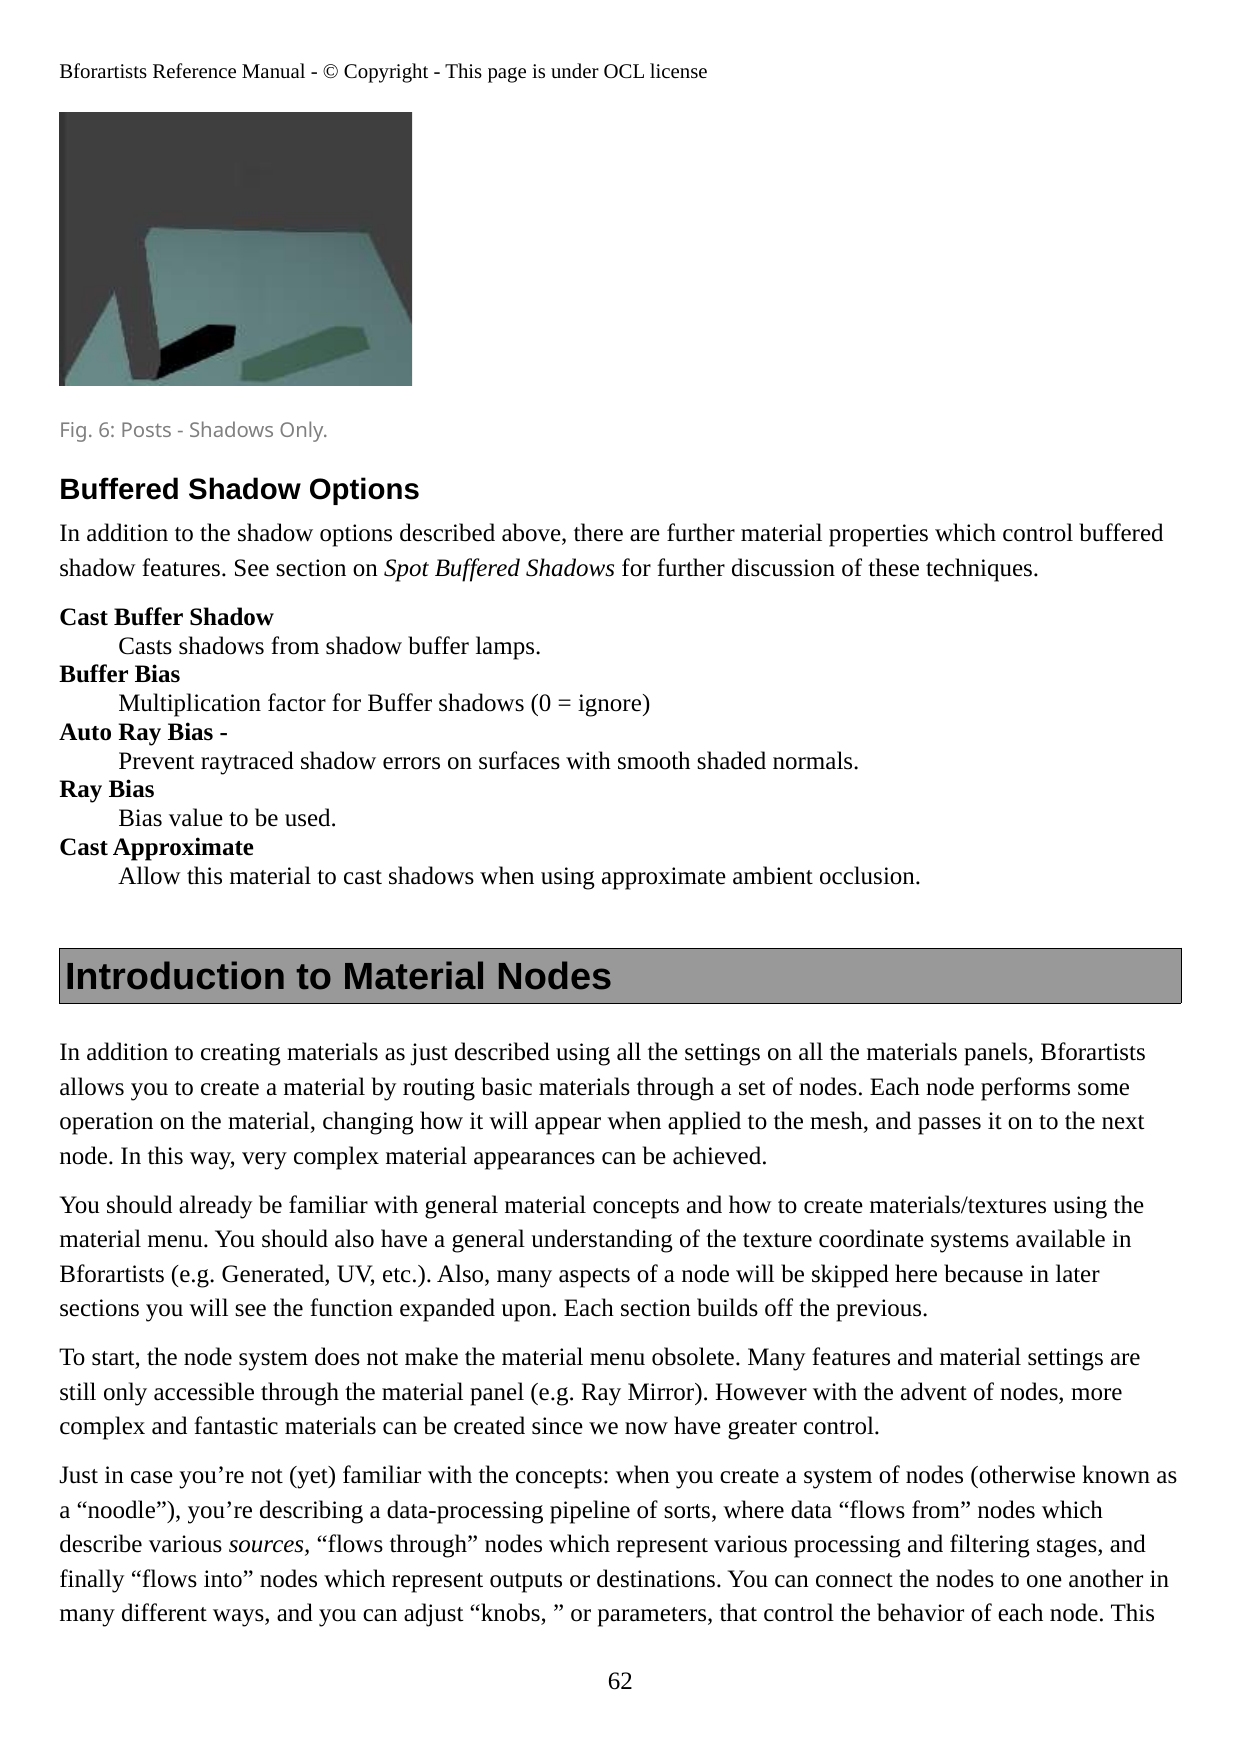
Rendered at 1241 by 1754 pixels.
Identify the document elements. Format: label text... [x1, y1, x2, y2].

text You should already be familiar with general material concepts and how to create materials/textures using the material menu. You should also have a general understanding of the texture coordinate systems available in Bforartists (e.g. Generated, UV, etc.). Also, many aspects of a node will be skipped here because in later sections you will see the function expanded upon. Each section builds off the previous. [59, 1190, 1181, 1322]
list Allow this material to cast shadows when using approximate ambient occlusion. [118, 861, 1181, 889]
subtitle Buffered Shadow Options [59, 472, 1181, 506]
list Casts shadows from shadow buffer lamps. [118, 631, 1181, 659]
text Just in case you’re not (yet) familiar with the concepts: when you create a system of nodes (otherwise known as a “noodle”), you’re describing a data-processing pipeline of sorts, where data “flows from” nodes which describe various sources, “flows through” nodes which represent various processing and filtering stages, and finally “flows into” nodes which represent outputs or destinations. You can connect the nodes to one another in many different ways, and you can adjust “knobs, ” or parameters, that control the behavior of each node. This [59, 1461, 1181, 1627]
text In addition to the shadow options described above, there are further material properties which control buffered shadow features. See section on Spot Buffered Shadows for further discussion of these techniques. [59, 518, 1181, 582]
text To start, the node system does not make the material menu obsolete. Many features and material settings are still only accessible through the material panel (e.g. Ray Mirror). However with the advent of nodes, more complex and fantastic materials can be created since we now have greater control. [59, 1342, 1181, 1440]
subtitle Cast Buffer Shadow [59, 602, 1181, 631]
text Fig. 6: Posts - Shadows Only. [59, 412, 1181, 443]
table_header Introduction to Material Nodes [60, 949, 1181, 1003]
subtitle Ray Bias [59, 774, 1181, 803]
picture [59, 112, 413, 386]
list Prevent raytraced shadow errors on surfaces with smooth shaded normals. [118, 746, 1181, 774]
subtitle Buffer Bias [59, 659, 1181, 688]
subtitle Auto Ray Bias - [59, 717, 1181, 746]
subtitle Cast Approximate [59, 832, 1181, 861]
list Multiplication factor for Buffer shadows (0 = ignore) [118, 688, 1181, 717]
list Bias value to be used. [118, 803, 1181, 832]
text In addition to creating materials as just described using all the settings on all the materials panels, Bforartists allows you to create a material by routing basic materials through a set of nodes. Each node performs some operation on the material, changing how it will appear when applied to the mesh, and passes it on to the next node. In this way, very complex material appearances can be achieved. [59, 1037, 1181, 1170]
